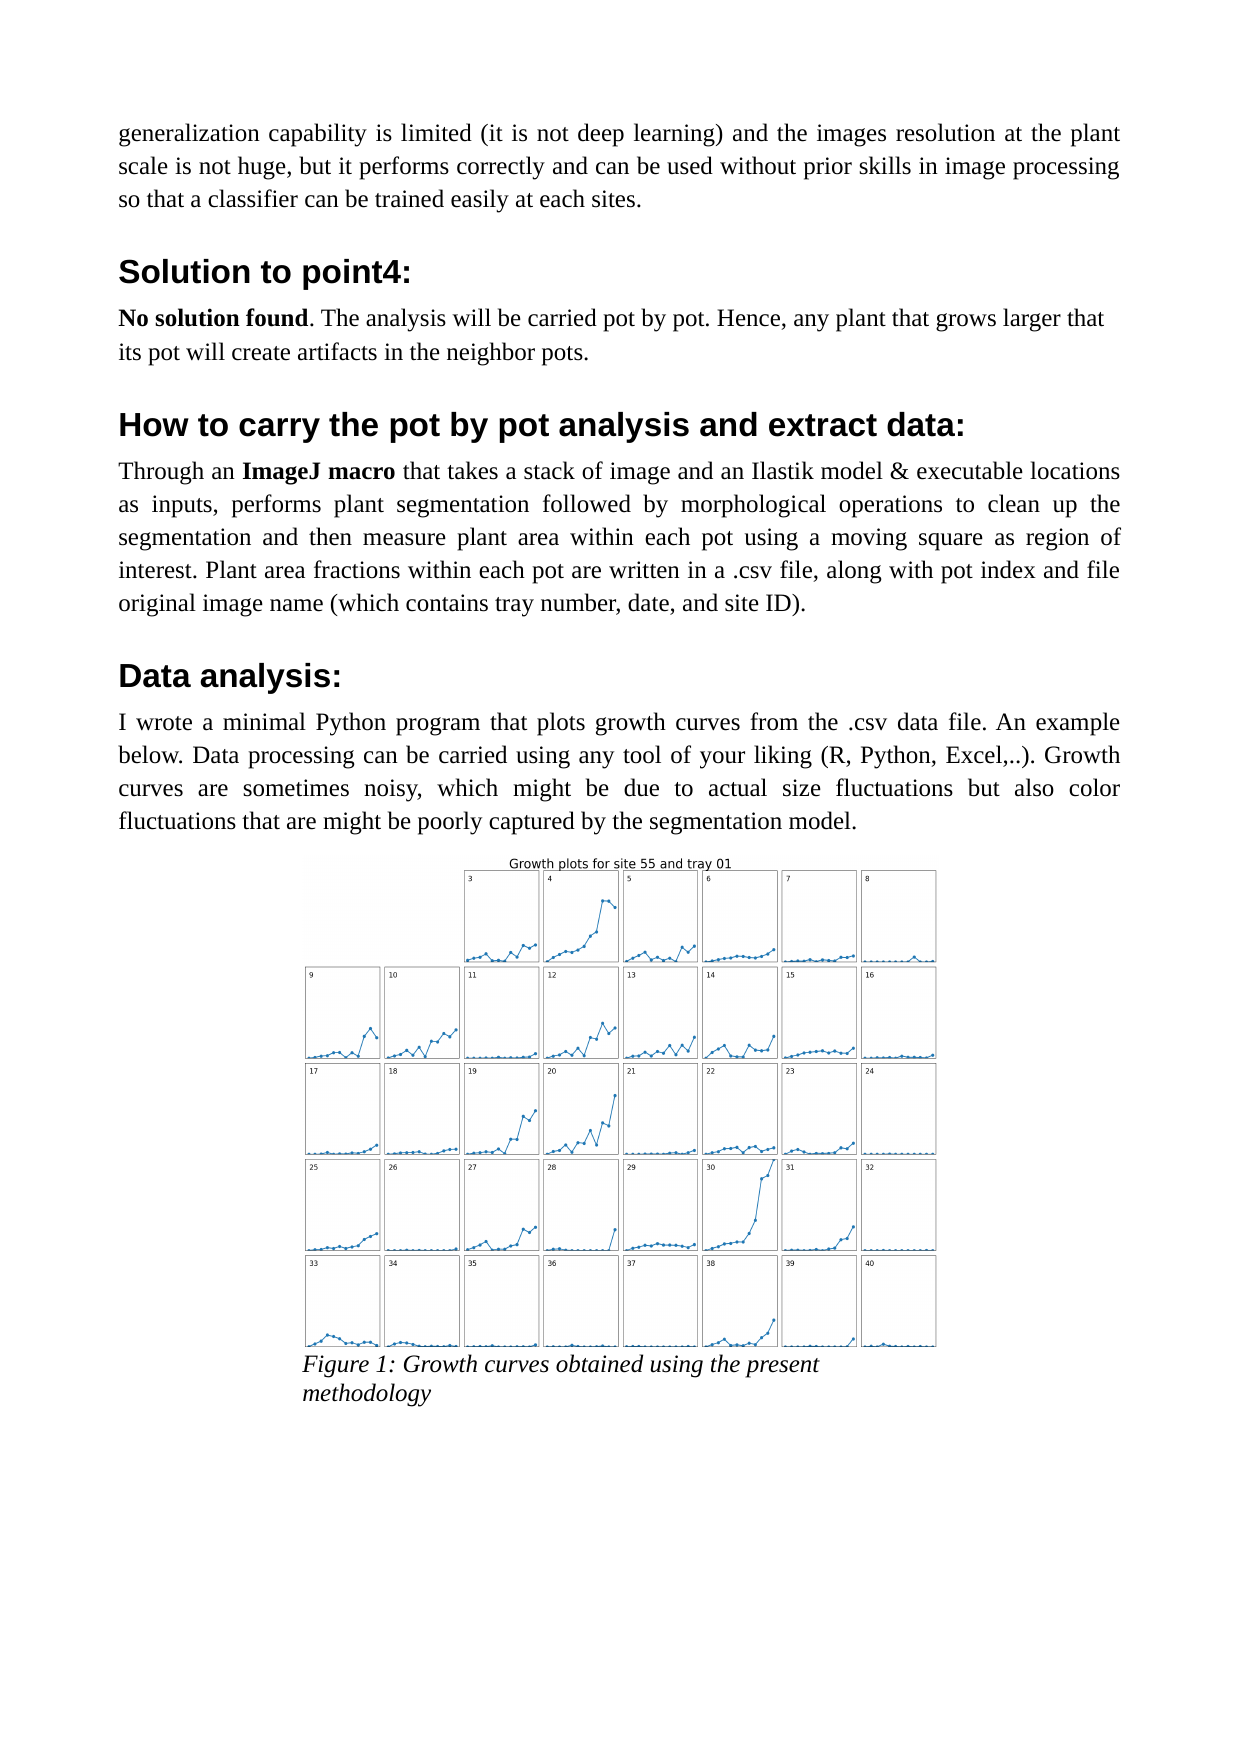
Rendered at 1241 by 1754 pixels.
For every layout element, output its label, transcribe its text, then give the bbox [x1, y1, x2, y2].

text I wrote a minimal Python program that plots growth curves from the .csv data file. An example below. Data processing can be carried using any tool of your liking (R, Python, Excel,..). Growth curves are sometimes noisy, which might be due to actual size fluctuations but also color fluctuations that are might be poorly captured by the segmentation model. [118, 707, 1122, 835]
subtitle Data analysis: [118, 656, 1122, 695]
picture [302, 855, 939, 1350]
text No solution found. The analysis will be carried pot by pot. Hence, any plant that grows larger that its pot will create artifacts in the neighbor pots. [118, 303, 1122, 365]
text Through an ImageJ macro that takes a stack of image and an Ilastik model & executable locations as inputs, performs plant segmentation followed by morphological operations to clean up the segmentation and then measure plant area within each pot using a moving square as region of interest. Plant area fractions within each pot are written in a .csv file, along with pot index and file original image name (which contains tray number, date, and site ID). [118, 456, 1122, 617]
subtitle How to carry the pot by pot analysis and extract data: [118, 405, 1122, 443]
text Figure 1: Growth curves obtained using the present methodology [302, 1350, 938, 1407]
subtitle Solution to point4: [118, 253, 1122, 291]
text generalization capability is limited (it is not deep learning) and the images resolution at the plant scale is not huge, but it performs correctly and can be used without prior skills in image processing so that a classifier can be trained easily at each sites. [118, 118, 1122, 213]
